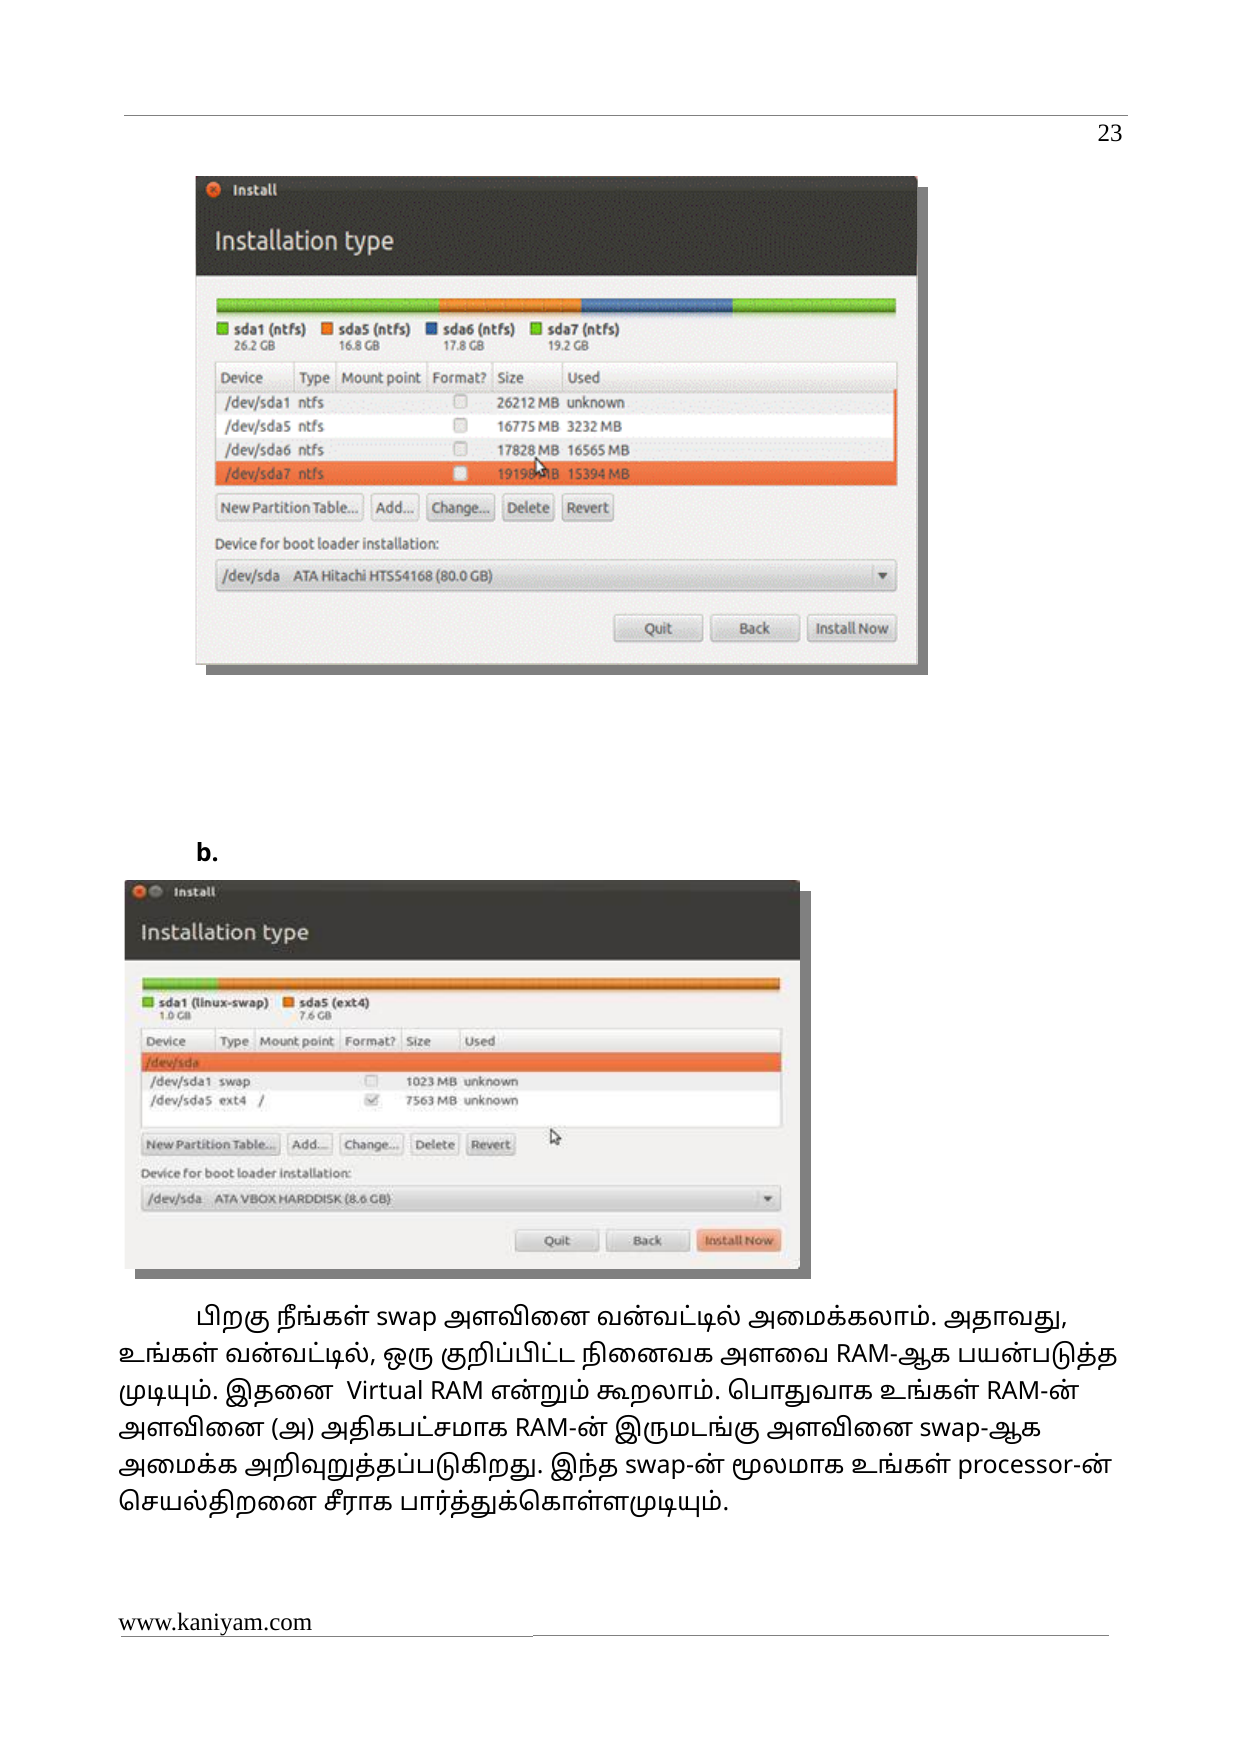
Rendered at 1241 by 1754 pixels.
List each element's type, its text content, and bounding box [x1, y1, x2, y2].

picture [195, 176, 918, 665]
text b. [118, 834, 1122, 868]
picture [124, 880, 800, 1269]
text பிறகு நீங்கள் swap அளவினை வன்வட்டில் அமைக்கலாம். அதாவது, உங்கள் வன்வட்டில், ஒரு குறிப்பிட்ட நினைவக அளவை RAM-ஆக பயன்படுத்த முடியும். இதனை Virtual RAM என்றும் கூறலாம். பொதுவாக உங்கள் RAM-ன் அளவினை (அ) அதிகபட்சமாக RAM-ன் இருமடங்கு அளவினை swap-ஆக அமைக்க அறிவுறுத்தப்படுகிறது. இந்த swap-ன் மூலமாக உங்கள் processor-ன் செயல்திறனை சீராக பார்த்துக்கொள்ளமுடியும். [118, 1299, 1122, 1521]
